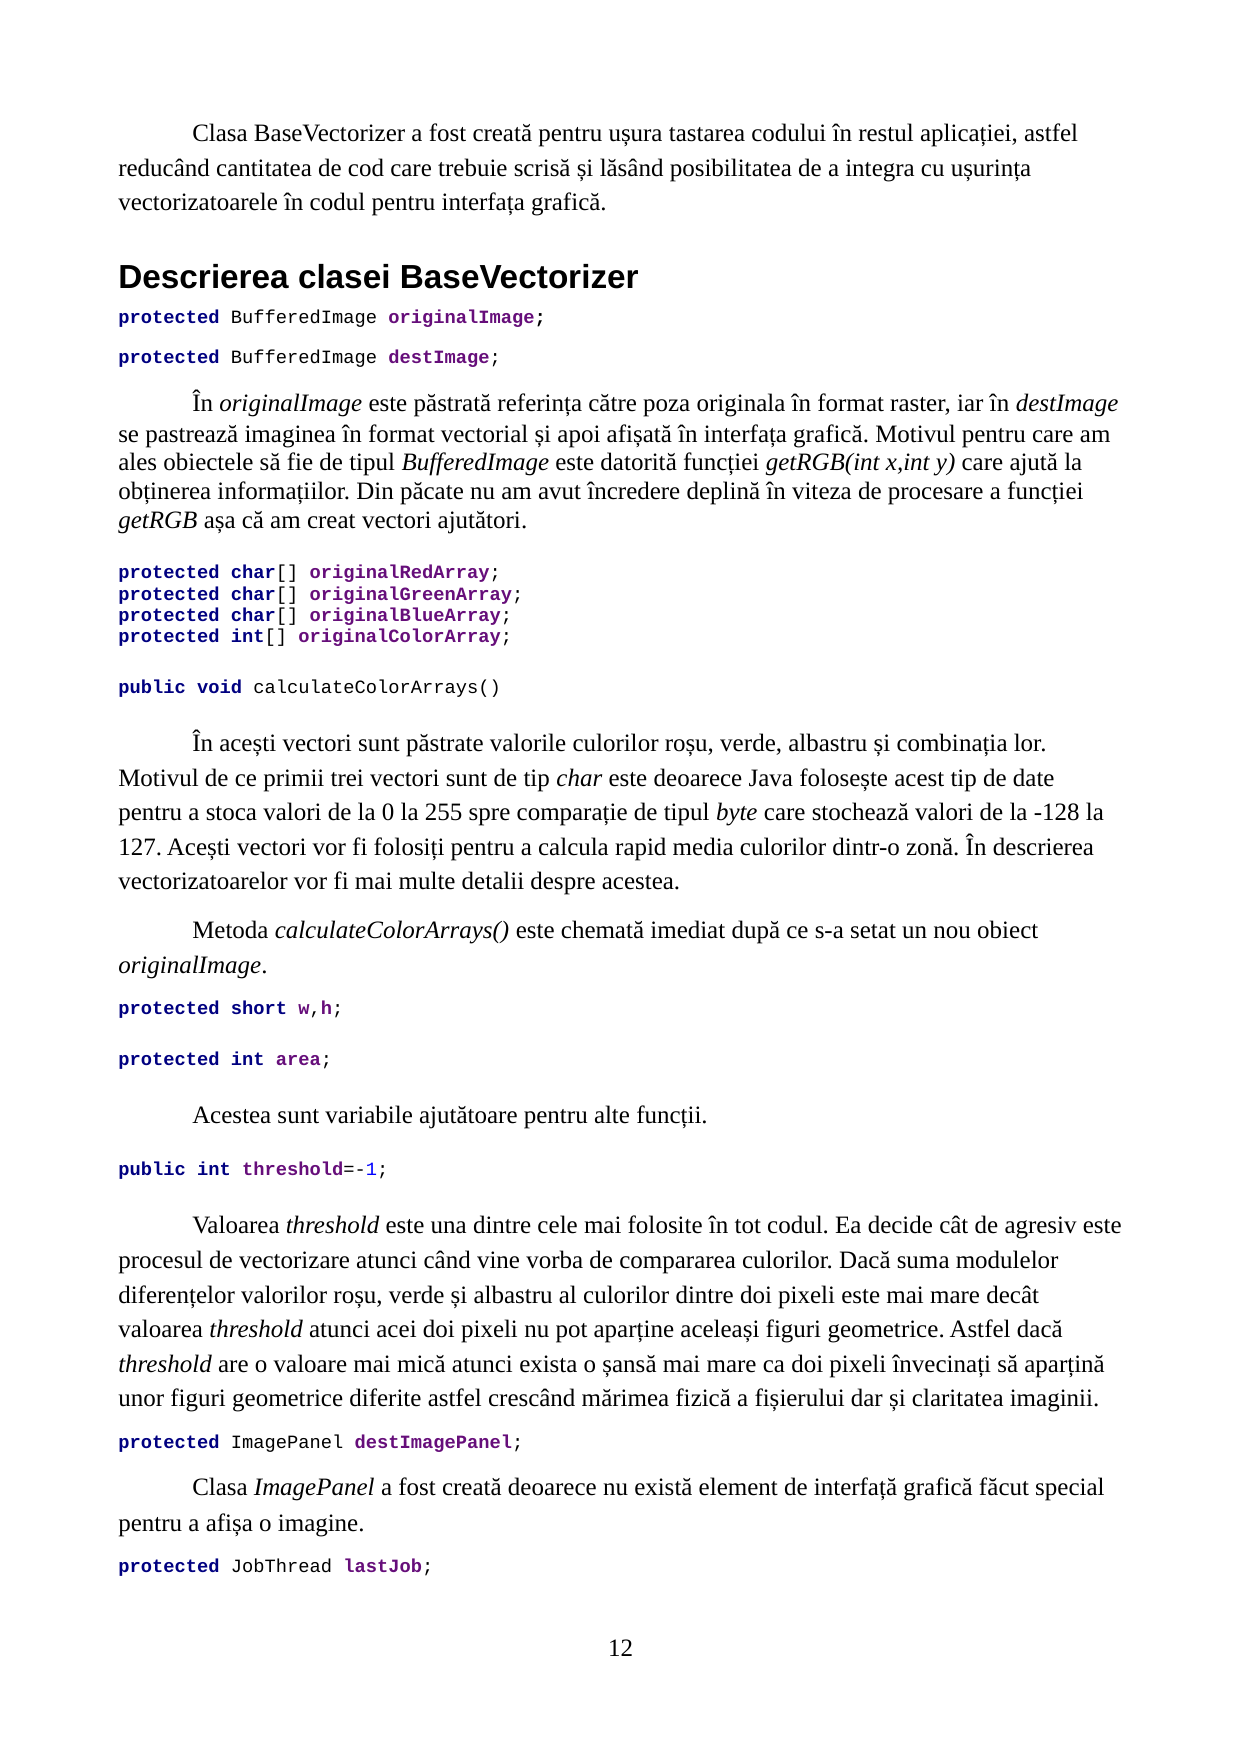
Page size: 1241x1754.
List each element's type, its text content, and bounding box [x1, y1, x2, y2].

text Clasa ImagePanel a fost creată deoarece nu există element de interfață grafică făcut special pentru a afișa o imagine. [118, 1472, 1122, 1537]
text protected char[] originalRedArray; [118, 563, 1122, 584]
text Valoarea threshold este una dintre cele mai folosite în tot codul. Ea decide cât de agresiv este procesul de vectorizare atunci când vine vorba de compararea culorilor. Dacă suma modulelor diferențelor valorilor roșu, verde și albastru al culorilor dintre doi pixeli este mai mare decât valoarea threshold atunci acei doi pixeli nu pot aparține aceleași figuri geometrice. Astfel dacă threshold are o valoare mai mică atunci exista o șansă mai mare ca doi pixeli învecinați să aparțină unor figuri geometrice diferite astfel crescând mărimea fizică a fișierului dar și claritatea imaginii. [118, 1210, 1122, 1412]
text public int threshold=-1; [118, 1159, 1122, 1181]
text protected char[] originalGreenArray; [118, 584, 1122, 606]
subtitle Descrierea clasei BaseVectorizer [118, 257, 1122, 295]
text protected int[] originalColorArray; [118, 627, 1122, 648]
text Clasa BaseVectorizer a fost creată pentru ușura tastarea codului în restul aplicației, astfel reducând cantitatea de cod care trebuie scrisă și lăsând posibilitatea de a integra cu ușurința vectorizatoarele în codul pentru interfața grafică. [118, 118, 1122, 216]
text protected short w,h; [118, 999, 1122, 1020]
text Acestea sunt variabile ajutătoare pentru alte funcții. [118, 1100, 1122, 1130]
text protected int area; [118, 1050, 1122, 1071]
text protected BufferedImage destImage; [118, 348, 1122, 369]
text protected JobThread lastJob; [118, 1557, 1122, 1578]
text protected char[] originalBlueArray; [118, 606, 1122, 627]
text În acești vectori sunt păstrate valorile culorilor roșu, verde, albastru și combinația lor. Motivul de ce primii trei vectori sunt de tip char este deoarece Java folosește acest tip de date pentru a stoca valori de la 0 la 255 spre comparație de tipul byte care stochează valori de la -128 la 127. Acești vectori vor fi folosiți pentru a calcula rapid media culorilor dintr-o zonă. În descrierea vectorizatoarelor vor fi mai multe detalii despre acestea. [118, 728, 1122, 895]
text protected ImagePanel destImagePanel; [118, 1432, 1122, 1454]
text public void calculateColorArrays() [118, 678, 1122, 699]
text Metoda calculateColorArrays() este chemată imediat după ce s-a setat un nou obiect originalImage. [118, 915, 1122, 979]
text În originalImage este păstrată referința către poza originala în format raster, iar în destImage se pastrează imaginea în format vectorial și apoi afișată în interfața grafică. Motivul pentru care am ales obiectele să fie de tipul BufferedImage este datorită funcției getRGB(int x,int y) care ajută la obținerea informațiilor. Din păcate nu am avut încredere deplină în viteza de procesare a funcției getRGB așa că am creat vectori ajutători. [118, 388, 1122, 534]
text protected BufferedImage originalImage; [118, 308, 1122, 329]
